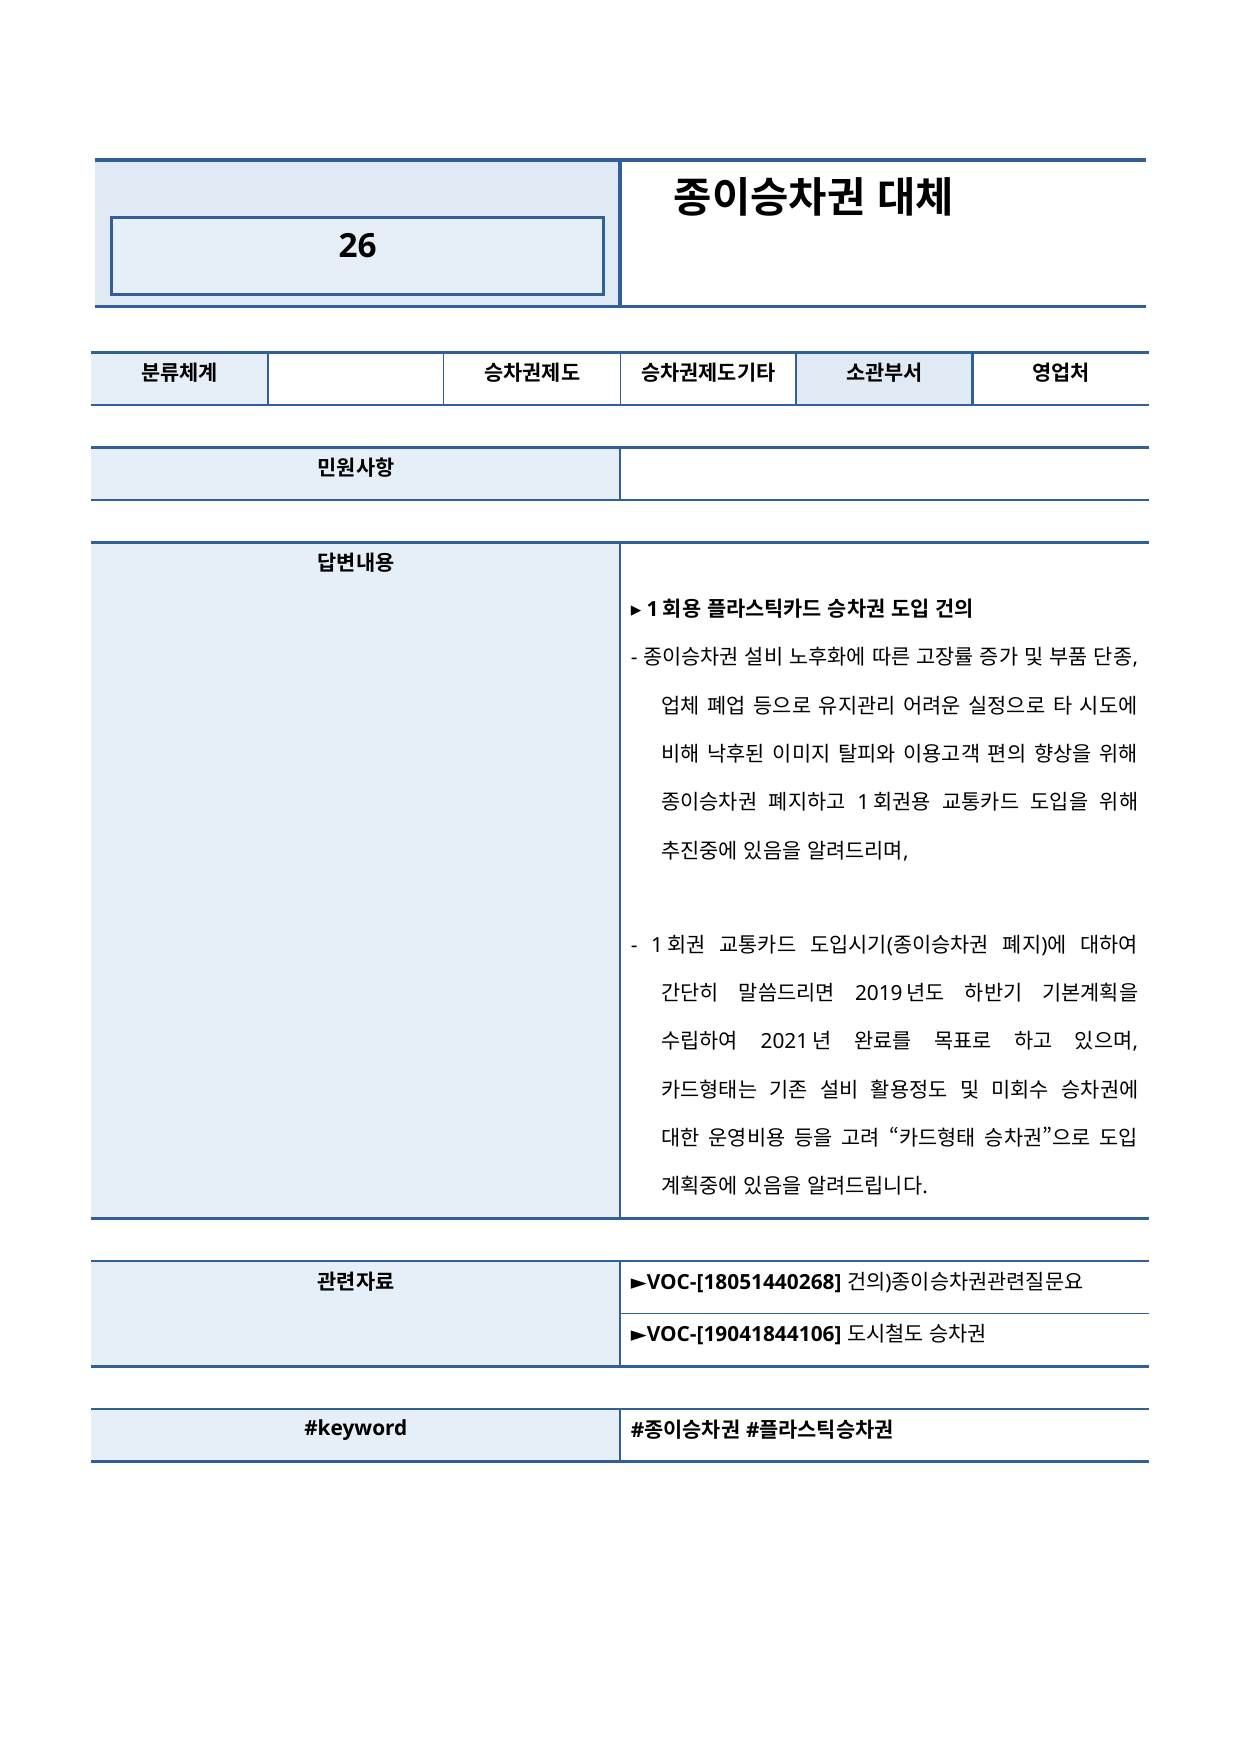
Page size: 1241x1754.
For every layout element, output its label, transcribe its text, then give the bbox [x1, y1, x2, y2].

table_header #keyword [91, 1410, 619, 1460]
table_header 승차권제도 [444, 354, 620, 404]
table_header 승차권제도기타 [621, 354, 795, 404]
table_header 종이승차권 대체 [622, 162, 1146, 305]
table_header 26 [113, 219, 602, 293]
table_cell ►VOC-[19041844106] 도시철도 승차권 [621, 1314, 1149, 1365]
table_header #종이승차권 #플라스틱승차권 [621, 1410, 1149, 1460]
table_header [95, 162, 618, 305]
table_header 민원사항 [91, 449, 619, 499]
table_header [269, 354, 443, 404]
table_header 분류체계 [91, 354, 267, 404]
table_header 답변내용 [91, 544, 619, 1217]
table_header 관련자료 [91, 1262, 619, 1365]
table_header ▸ 1회용 플라스틱카드 승차권 도입 건의 - 종이승차권 설비 노후화에 따른 고장률 증가 및 부품 단종, 업체 폐업 등으로 유지관리 어려운 실정으로 타 시도에 비해 낙후된 이미지 탈피와 이용고객 편의 향상을 위해 종이승차권 폐지하고 1회권용 교통카드 도입을 위해 추진중에 있음을 알려드리며, - 1회권 교통카드 도입시기(종이승차권 폐지)에 대하여 간단히 말씀드리면 2019년도 하반기 기본계획을 수립하여 2021년 완료를 목표로 하고 있으며, 카드형태는 기존 설비 활용정도 및 미회수 승차권에 대한 운영비용 등을 고려 “카드형태 승차권”으로 도입 계획중에 있음을 알려드립니다. [621, 544, 1149, 1217]
table_header 영업처 [974, 354, 1149, 404]
table_header [621, 449, 1149, 499]
table_header 소관부서 [797, 354, 971, 404]
table_header ►VOC-[18051440268] 건의)종이승차권관련질문요 [621, 1262, 1149, 1312]
